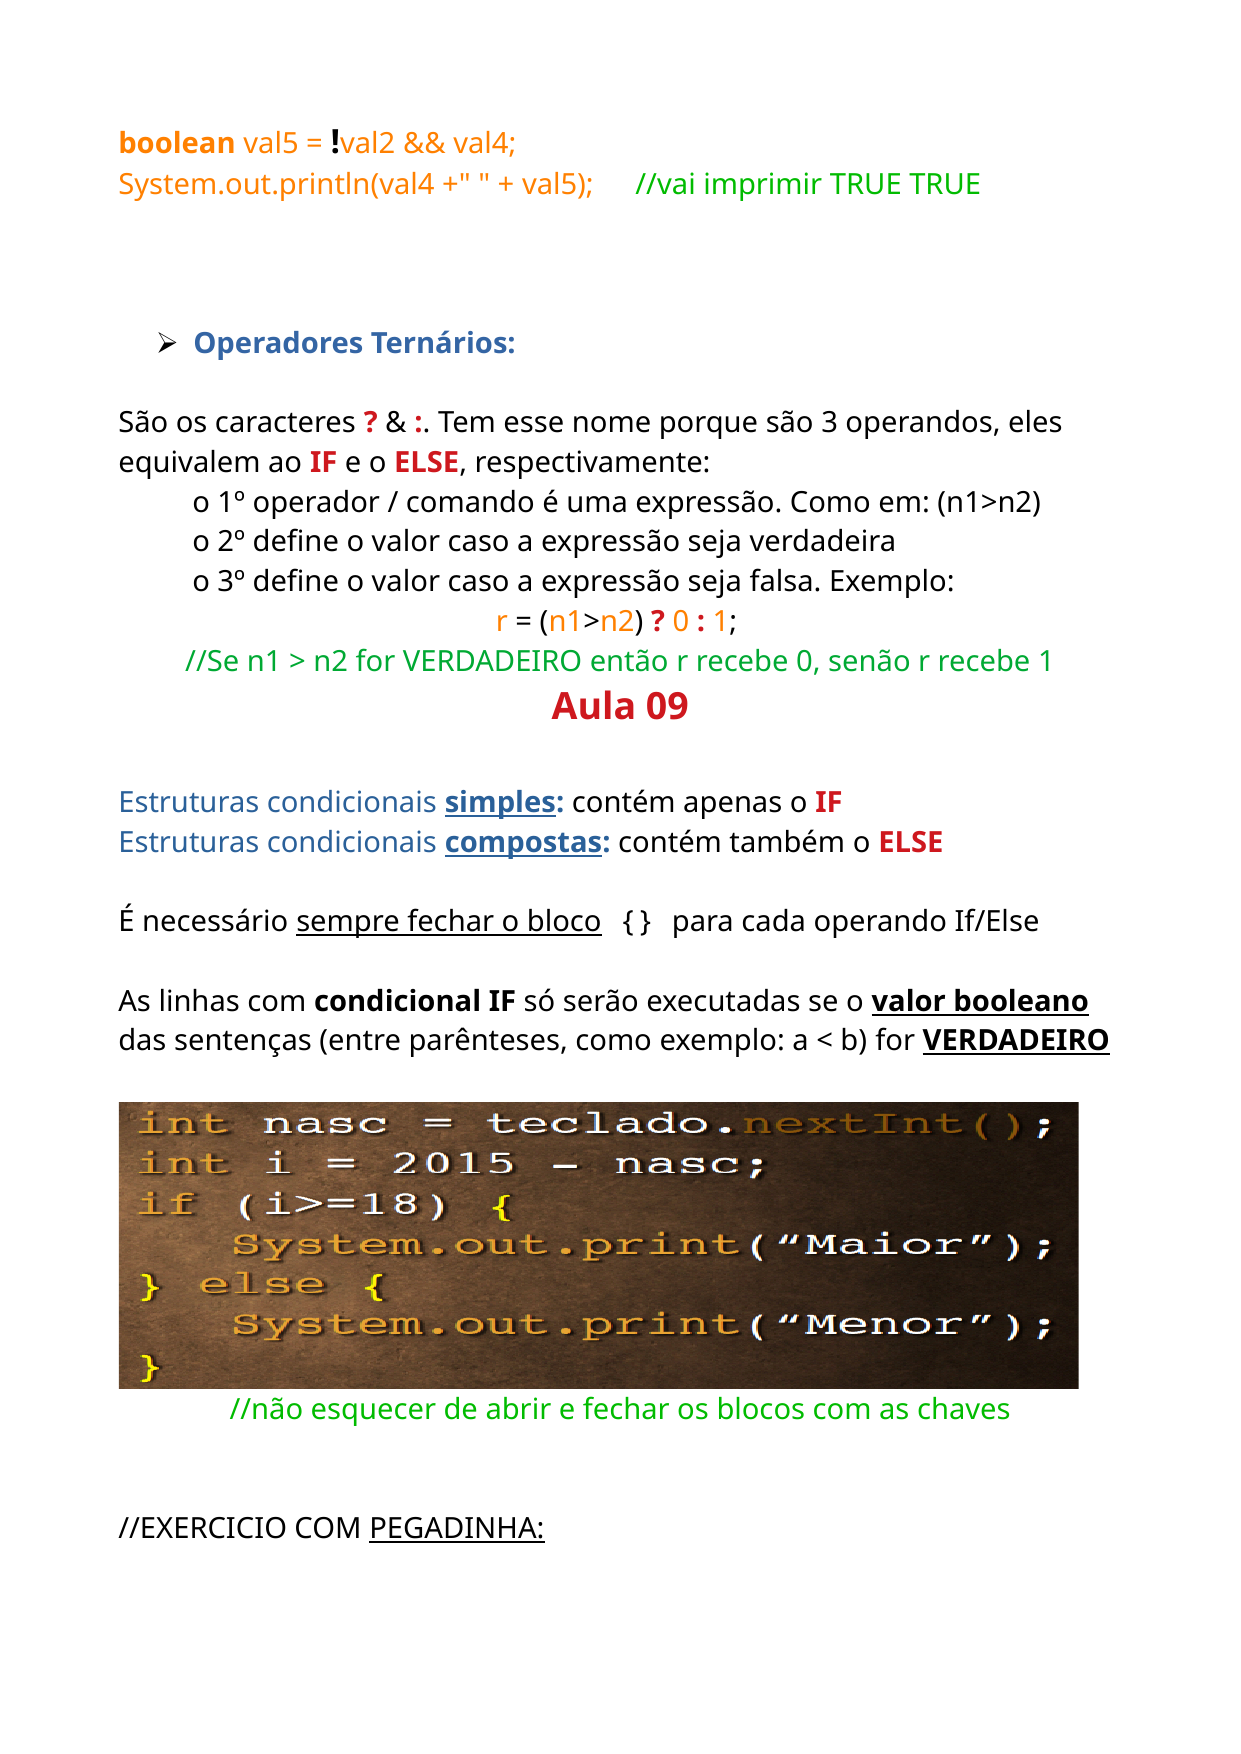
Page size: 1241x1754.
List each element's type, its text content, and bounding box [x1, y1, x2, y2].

text É necessário sempre fechar o bloco {} para cada operando If/Else [118, 901, 1122, 940]
list Operadores Ternários: [156, 322, 1122, 362]
text São os caracteres ? & :. Tem esse nome porque são 3 operandos, eles equivalem ao IF e o ELSE, respectivamente: [118, 402, 1122, 481]
text System.out.println(val4 +" " + val5); //vai imprimir TRUE TRUE [118, 163, 1122, 203]
text o 2º define o valor caso a expressão seja verdadeira [118, 521, 1122, 560]
text //EXERCICIO COM PEGADINHA: [118, 1508, 1122, 1547]
text Estruturas condicionais simples: contém apenas o IF [118, 782, 1122, 821]
text As linhas com condicional IF só serão executadas se o valor booleano das sentenças (entre parênteses, como exemplo: a < b) for VERDADEIRO [118, 980, 1122, 1059]
text o 3º define o valor caso a expressão seja falsa. Exemplo: [118, 560, 1122, 600]
text Aula 09 [118, 679, 1122, 731]
text o 1º operador / comando é uma expressão. Como em: (n1>n2) [118, 481, 1122, 521]
picture [118, 1102, 1079, 1389]
text boolean val5 = !val2 && val4; [118, 118, 1122, 163]
text //Se n1 > n2 for VERDADEIRO então r recebe 0, senão r recebe 1 [118, 640, 1122, 679]
text Estruturas condicionais compostas: contém também o ELSE [118, 821, 1122, 861]
text //não esquecer de abrir e fechar os blocos com as chaves [118, 1093, 1122, 1428]
text r = (n1>n2) ? 0 : 1; [118, 600, 1122, 640]
